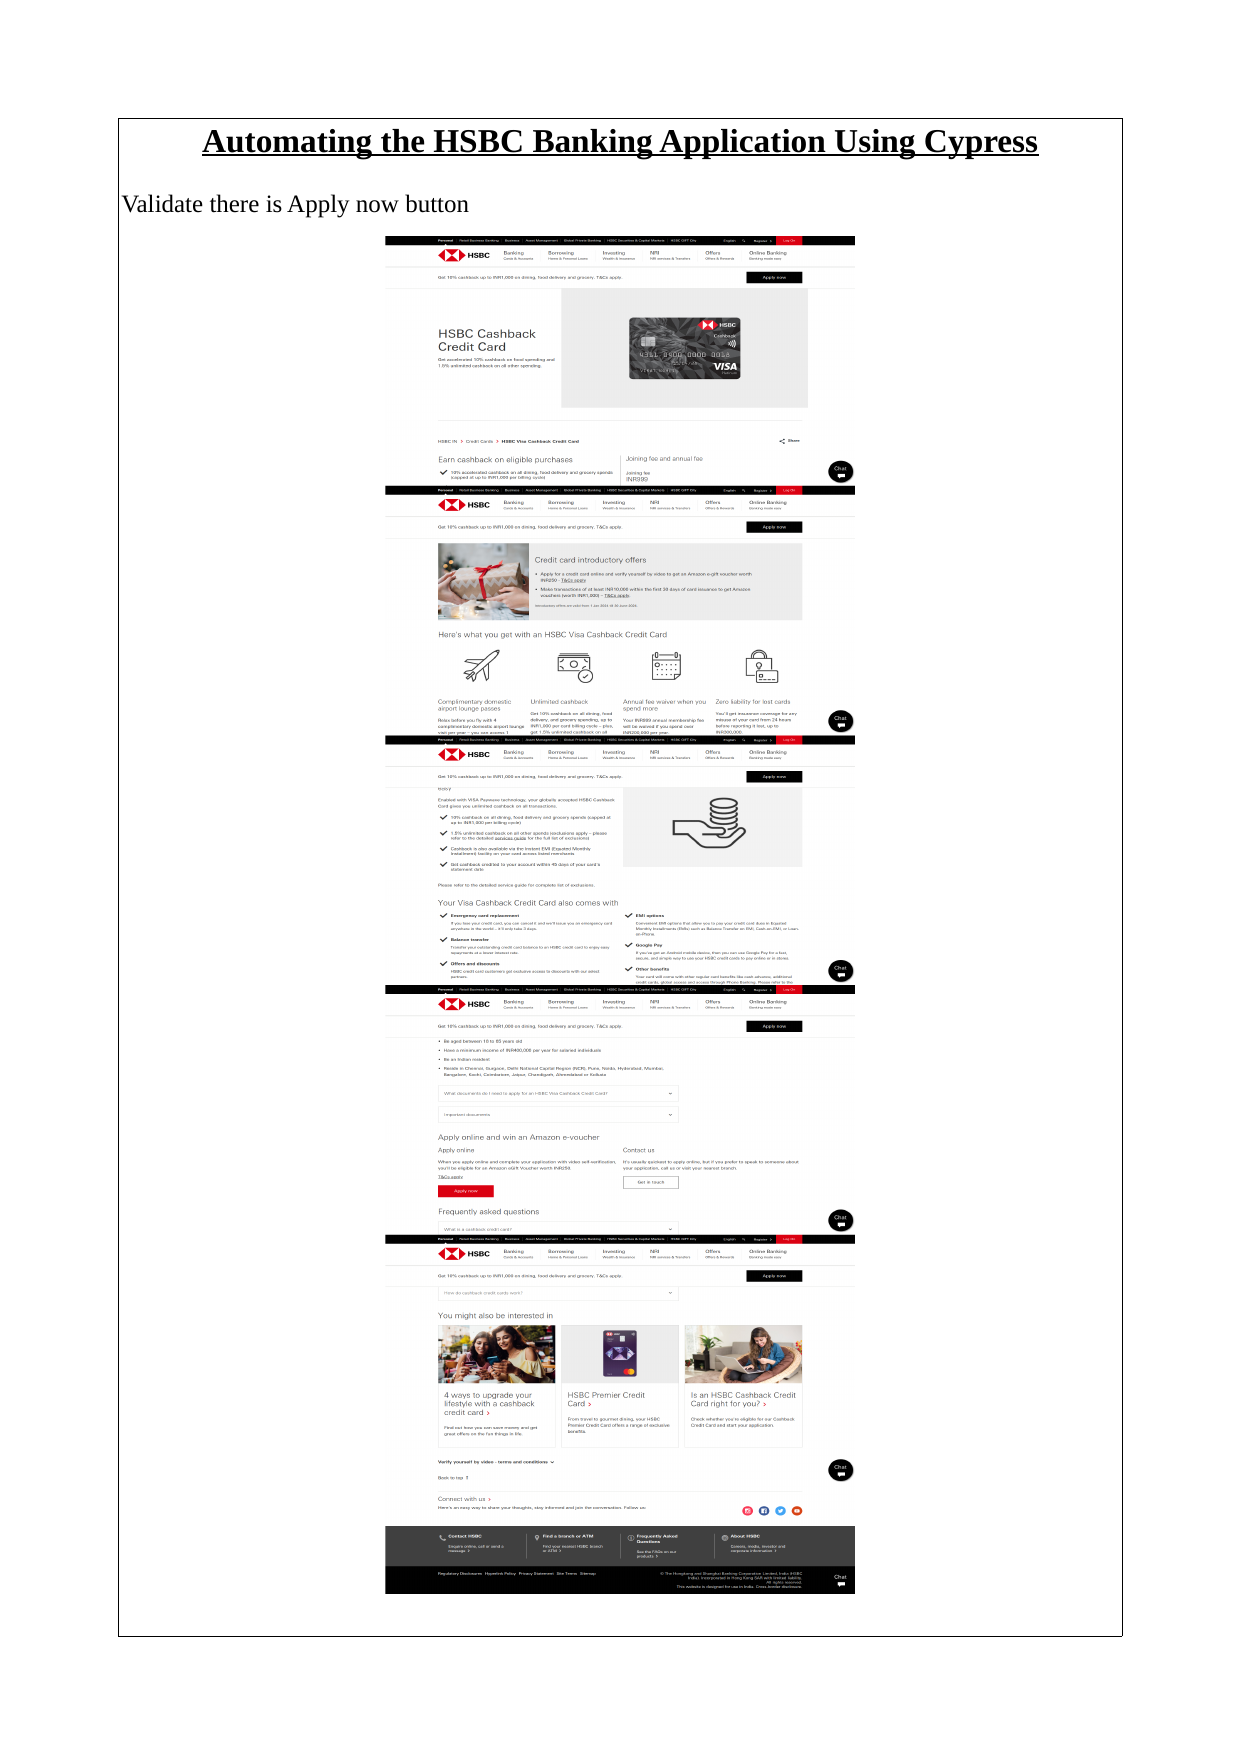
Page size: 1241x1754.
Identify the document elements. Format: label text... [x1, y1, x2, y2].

text Validate there is Apply now button [121, 189, 1119, 218]
picture [385, 236, 855, 1594]
